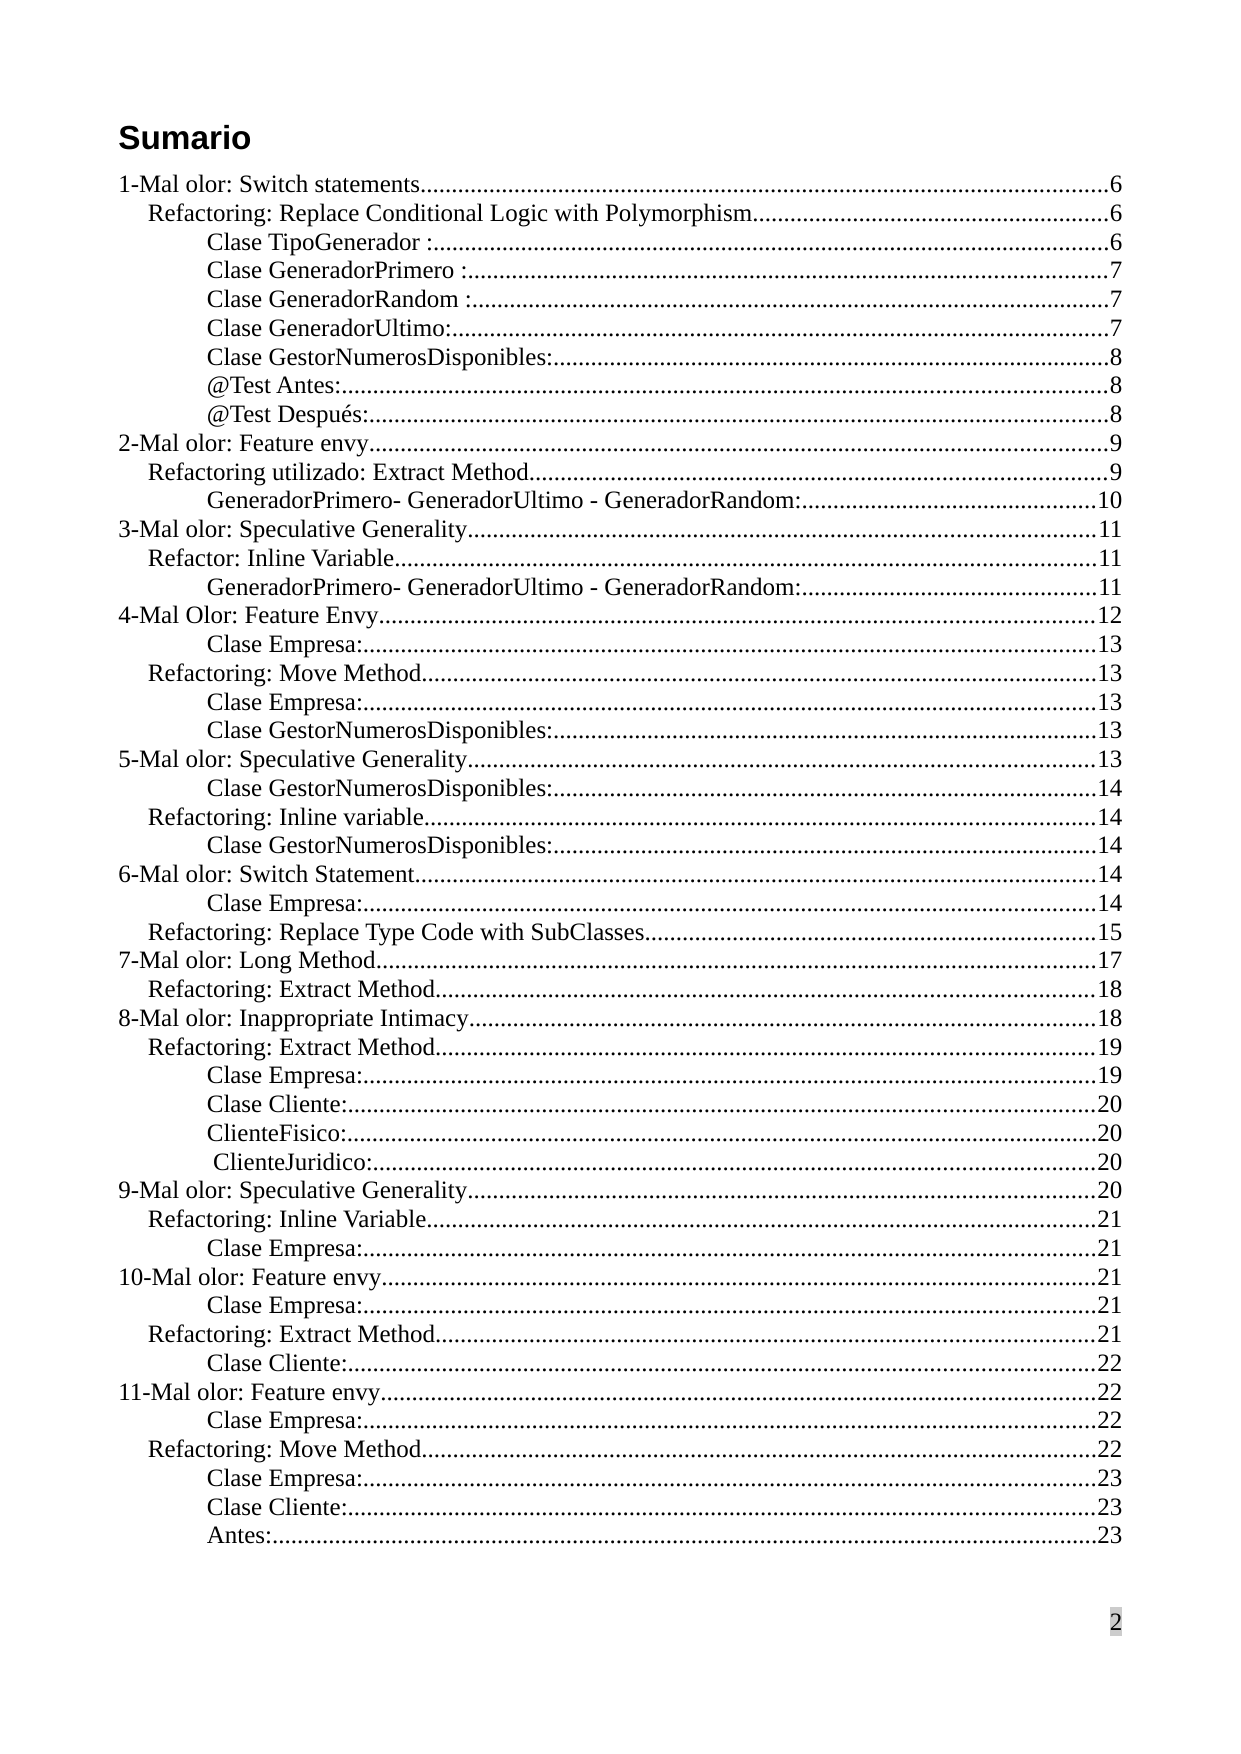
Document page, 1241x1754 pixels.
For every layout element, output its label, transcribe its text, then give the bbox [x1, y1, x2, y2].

text Refactoring: Move Method 13 [148, 658, 1122, 687]
text Clase GeneradorRandom : 7 [207, 284, 1122, 313]
text Clase GeneradorUltimo: 7 [207, 313, 1122, 342]
text ClienteJuridico: 20 [207, 1147, 1122, 1175]
text Clase GeneradorPrimero : 7 [207, 255, 1122, 284]
text 4-Mal Olor: Feature Envy 12 [118, 600, 1122, 629]
text Clase Empresa: 23 [207, 1463, 1122, 1492]
text Refactoring: Replace Type Code with SubClasses 15 [148, 917, 1122, 945]
text Refactoring: Extract Method 18 [148, 974, 1122, 1003]
text Antes: 23 [207, 1520, 1122, 1549]
text Clase GestorNumerosDisponibles: 14 [207, 773, 1122, 802]
text Refactoring: Inline variable 14 [148, 802, 1122, 830]
text Refactoring utilizado: Extract Method 9 [148, 457, 1122, 485]
text 6-Mal olor: Switch Statement 14 [118, 859, 1122, 888]
text @Test Después: 8 [207, 399, 1122, 428]
text Clase Empresa: 21 [207, 1290, 1122, 1319]
text Clase GestorNumerosDisponibles: 13 [207, 715, 1122, 744]
text Refactor: Inline Variable 11 [148, 543, 1122, 572]
text GeneradorPrimero- GeneradorUltimo - GeneradorRandom: 10 [207, 485, 1122, 514]
text @Test Antes: 8 [207, 370, 1122, 399]
text 9-Mal olor: Speculative Generality 20 [118, 1175, 1122, 1204]
text 10-Mal olor: Feature envy 21 [118, 1262, 1122, 1290]
text Clase Cliente: 23 [207, 1492, 1122, 1520]
text Refactoring: Inline Variable 21 [148, 1204, 1122, 1233]
text 1-Mal olor: Switch statements 6 [118, 169, 1122, 198]
text Clase Empresa: 13 [207, 687, 1122, 715]
text Clase Empresa: 22 [207, 1405, 1122, 1434]
text Clase Cliente: 20 [207, 1089, 1122, 1118]
text ClienteFisico: 20 [207, 1118, 1122, 1147]
text 2-Mal olor: Feature envy 9 [118, 428, 1122, 457]
text Refactoring: Extract Method 21 [148, 1319, 1122, 1348]
text Clase Cliente: 22 [207, 1348, 1122, 1377]
text Clase Empresa: 14 [207, 888, 1122, 917]
text GeneradorPrimero- GeneradorUltimo - GeneradorRandom: 11 [207, 572, 1122, 600]
text 5-Mal olor: Speculative Generality 13 [118, 744, 1122, 773]
text Refactoring: Extract Method 19 [148, 1032, 1122, 1060]
subtitle Sumario [118, 118, 1122, 157]
text 3-Mal olor: Speculative Generality 11 [118, 514, 1122, 543]
text Clase Empresa: 21 [207, 1233, 1122, 1262]
text Clase GestorNumerosDisponibles: 8 [207, 342, 1122, 370]
text Clase Empresa: 13 [207, 629, 1122, 658]
text Refactoring: Replace Conditional Logic with Polymorphism 6 [148, 198, 1122, 227]
text 11-Mal olor: Feature envy 22 [118, 1377, 1122, 1405]
text Clase Empresa: 19 [207, 1060, 1122, 1089]
text Refactoring: Move Method 22 [148, 1434, 1122, 1463]
text 8-Mal olor: Inappropriate Intimacy 18 [118, 1003, 1122, 1032]
text Clase GestorNumerosDisponibles: 14 [207, 830, 1122, 859]
text Clase TipoGenerador : 6 [207, 227, 1122, 255]
text 7-Mal olor: Long Method 17 [118, 945, 1122, 974]
